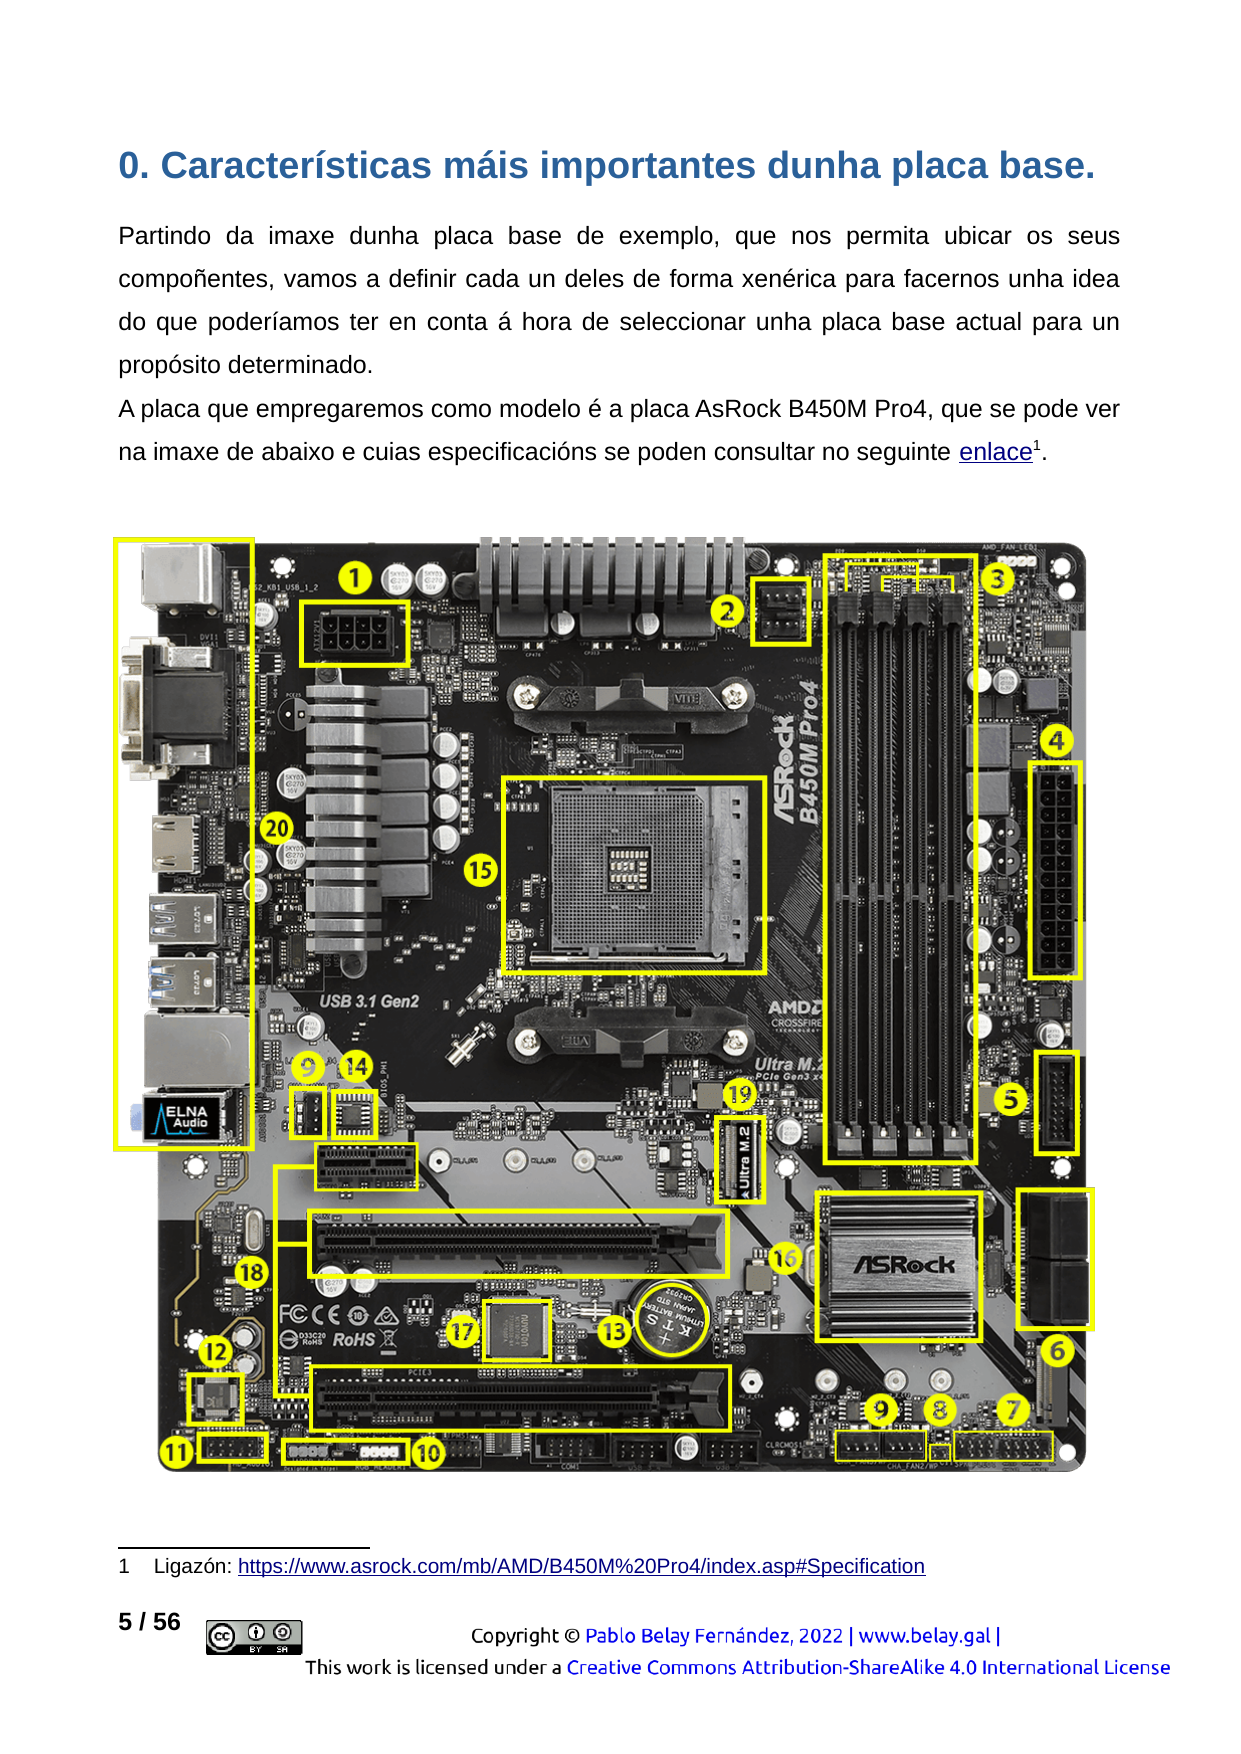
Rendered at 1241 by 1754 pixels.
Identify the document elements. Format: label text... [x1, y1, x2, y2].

text Ligazón: https://www.asrock.com/mb/AMD/B450M%20Pro4/index.asp#Specification [118, 1554, 1122, 1578]
text Partindo da imaxe dunha placa base de exemplo, que nos permita ubicar os seus compoñentes, vamos a definir cada un deles de forma xenérica para facernos unha idea do que poderíamos ter en conta á hora de seleccionar unha placa base actual para un propósito determinado. [118, 221, 1122, 379]
picture [101, 502, 1106, 1507]
text A placa que empregaremos como modelo é a placa AsRock B450M Pro4, que se pode ver na imaxe de abaixo e cuias especificacións se poden consultar no seguinte enlace. [118, 393, 1122, 465]
picture [200, 1604, 1205, 1690]
subtitle 0. Características máis importantes dunha placa base. [118, 143, 1122, 187]
